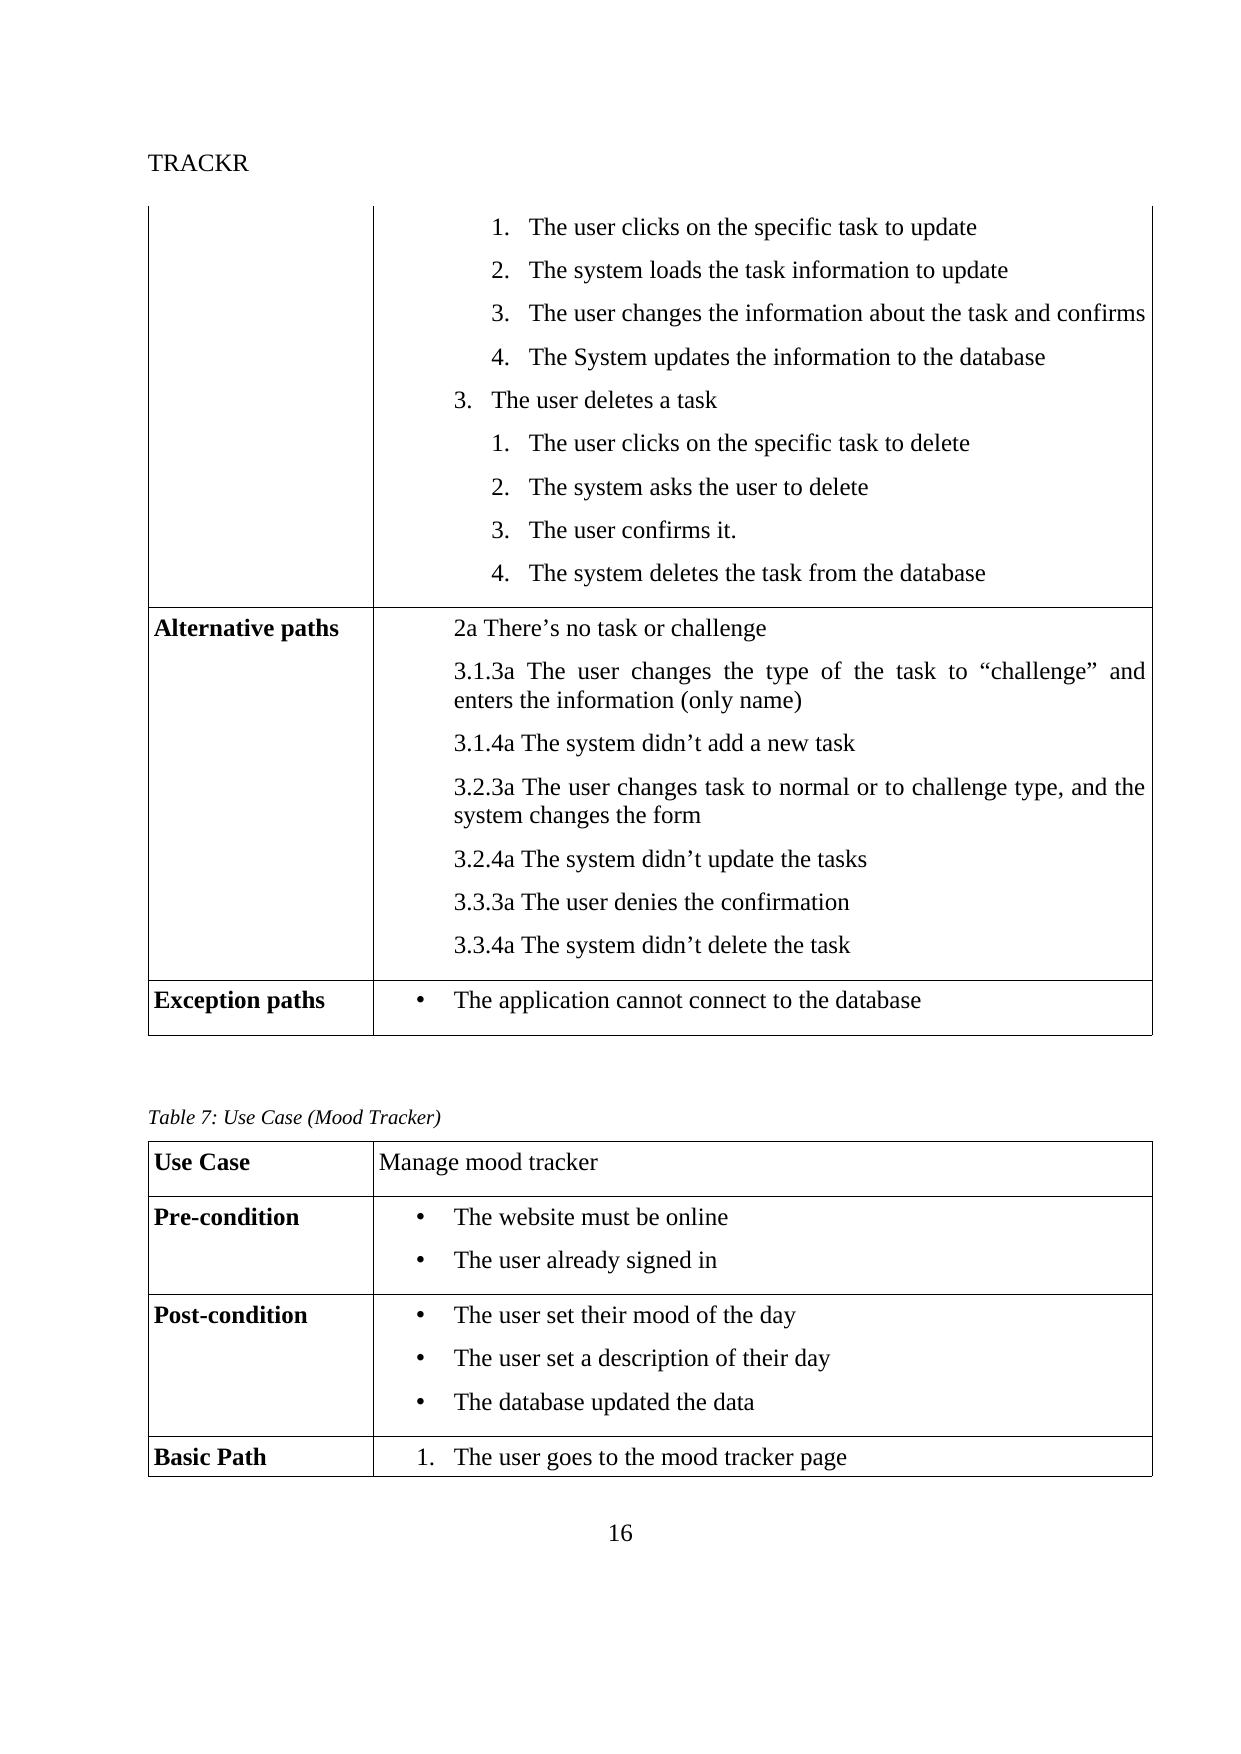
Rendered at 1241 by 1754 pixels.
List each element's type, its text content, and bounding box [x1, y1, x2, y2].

table_cell Post-condition [149, 1295, 373, 1436]
table_cell The user goes to the mood tracker page The system shows the page to the user The user selects his mood and writes a description of the day The user clicks on the confirm button The system adds a new entry to the database [374, 1437, 1152, 1476]
table_header Use Case [149, 1142, 373, 1196]
table_cell The application cannot connect to the database [374, 981, 1152, 1035]
table_header Manage mood tracker [374, 1142, 1152, 1196]
table_cell Alternative paths [149, 608, 373, 980]
table_cell 2a There’s no task or challenge 3.1.3a The user changes the type of the task to “challenge” and enters the information (only name) 3.1.4a The system didn’t add a new task 3.2.3a The user changes task to normal or to challenge type, and the system changes the form 3.2.4a The system didn’t update the tasks 3.3.3a The user denies the confirmation 3.3.4a The system didn’t delete the task [374, 608, 1152, 980]
table_cell The user set their mood of the day The user set a description of their day The database updated the data [374, 1295, 1152, 1436]
table_cell The user chooses the folder The system shows the user tasks or challenges created The user manages the tasks: The user adds a new task The user clicks on add new task The system gives the user a form about the task The users enters all the information (name, important check, date, time and contact). The system gets the information and inserts it to the database The user modifies a task The user clicks on the specific task to update The system loads the task information to update The user changes the information about the task and confirms The System updates the information to the database The user deletes a task The user clicks on the specific task to delete The system asks the user to delete The user confirms it. The system deletes the task from the database [374, 206, 1152, 607]
text Table 7: Use Case (Mood Tracker) [148, 1105, 1093, 1129]
table_cell Pre-condition [149, 1197, 373, 1294]
table_cell [149, 206, 373, 607]
table_cell The website must be online The user already signed in [374, 1197, 1152, 1294]
table_cell Exception paths [149, 981, 373, 1035]
table_cell Basic Path [149, 1437, 373, 1476]
